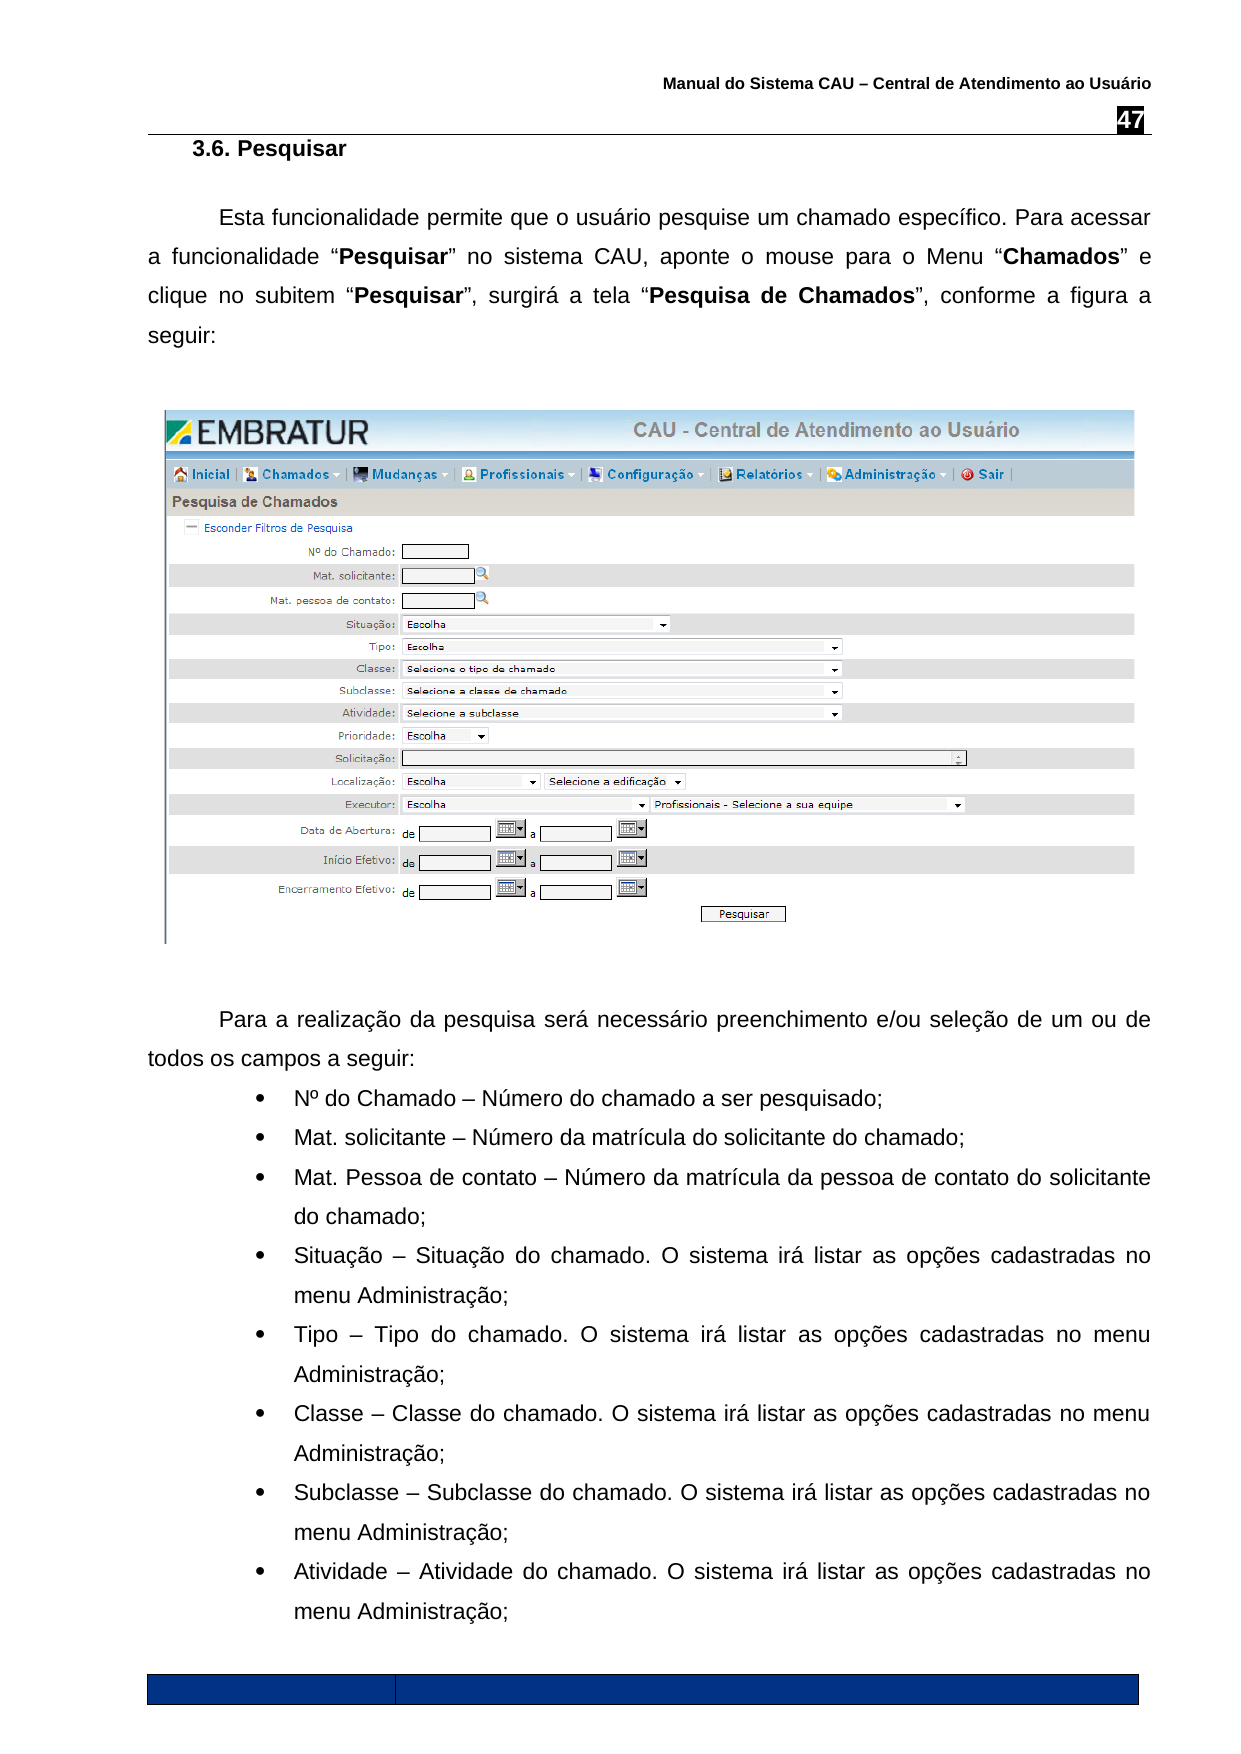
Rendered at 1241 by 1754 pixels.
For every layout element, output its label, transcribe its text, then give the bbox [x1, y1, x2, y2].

list Situação – Situação do chamado. O sistema irá listar as opções cadastradas no menu Administração; [256, 1242, 1152, 1308]
list Mat. Pessoa de contato – Número da matrícula da pessoa de contato do solicitante do chamado; [256, 1163, 1152, 1229]
list Classe – Classe do chamado. O sistema irá listar as opções cadastradas no menu Administração; [256, 1400, 1152, 1466]
list Nº do Chamado – Número do chamado a ser pesquisado; [256, 1084, 1152, 1111]
list Tipo – Tipo do chamado. O sistema irá listar as opções cadastradas no menu Administração; [256, 1321, 1152, 1387]
picture [164, 410, 1135, 944]
text Esta funcionalidade permite que o usuário pesquise um chamado específico. Para acessar a funcionalidade “Pesquisar” no sistema CAU, aponte o mouse para o Menu “Chamados” e clique no subitem “Pesquisar”, surgirá a tela “Pesquisa de Chamados”, conforme a figura a seguir: [148, 203, 1152, 348]
list Pesquisar [192, 135, 1152, 162]
list Atividade – Atividade do chamado. O sistema irá listar as opções cadastradas no menu Administração; [256, 1558, 1152, 1624]
list Subclasse – Subclasse do chamado. O sistema irá listar as opções cadastradas no menu Administração; [256, 1479, 1152, 1545]
text Para a realização da pesquisa será necessário preenchimento e/ou seleção de um ou de todos os campos a seguir: [148, 1006, 1152, 1071]
list Mat. solicitante – Número da matrícula do solicitante do chamado; [256, 1124, 1152, 1150]
